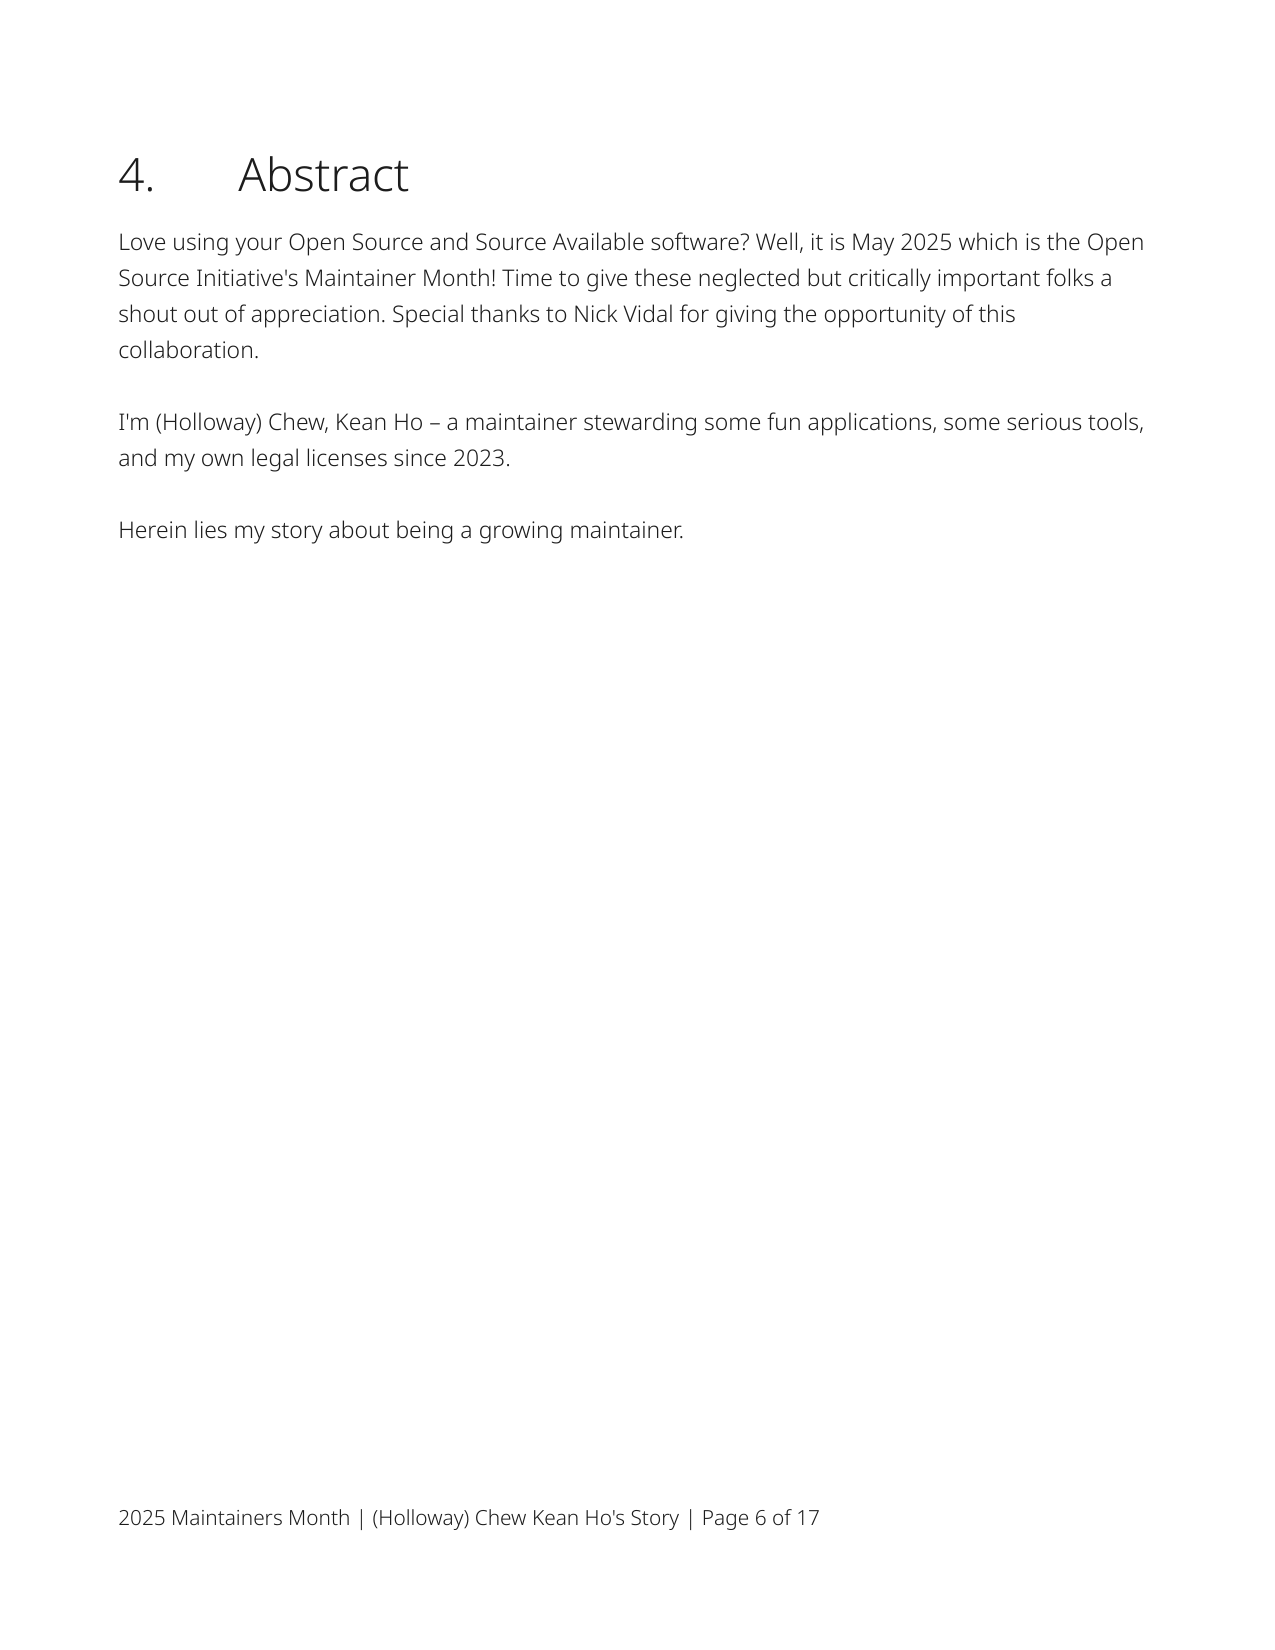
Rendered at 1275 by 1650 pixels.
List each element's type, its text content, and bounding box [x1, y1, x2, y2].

text Love using your Open Source and Source Available software? Well, it is May 2025 which is the Open Source Initiative's Maintainer Month! Time to give these neglected but critically important folks a shout out of appreciation. Special thanks to Nick Vidal for giving the opportunity of this collaboration. [118, 226, 1157, 365]
subtitle Abstract [118, 143, 1157, 205]
text Herein lies my story about being a growing maintainer. [118, 514, 1157, 545]
text I'm (Holloway) Chew, Kean Ho – a maintainer stewarding some fun applications, some serious tools, and my own legal licenses since 2023. [118, 406, 1157, 473]
